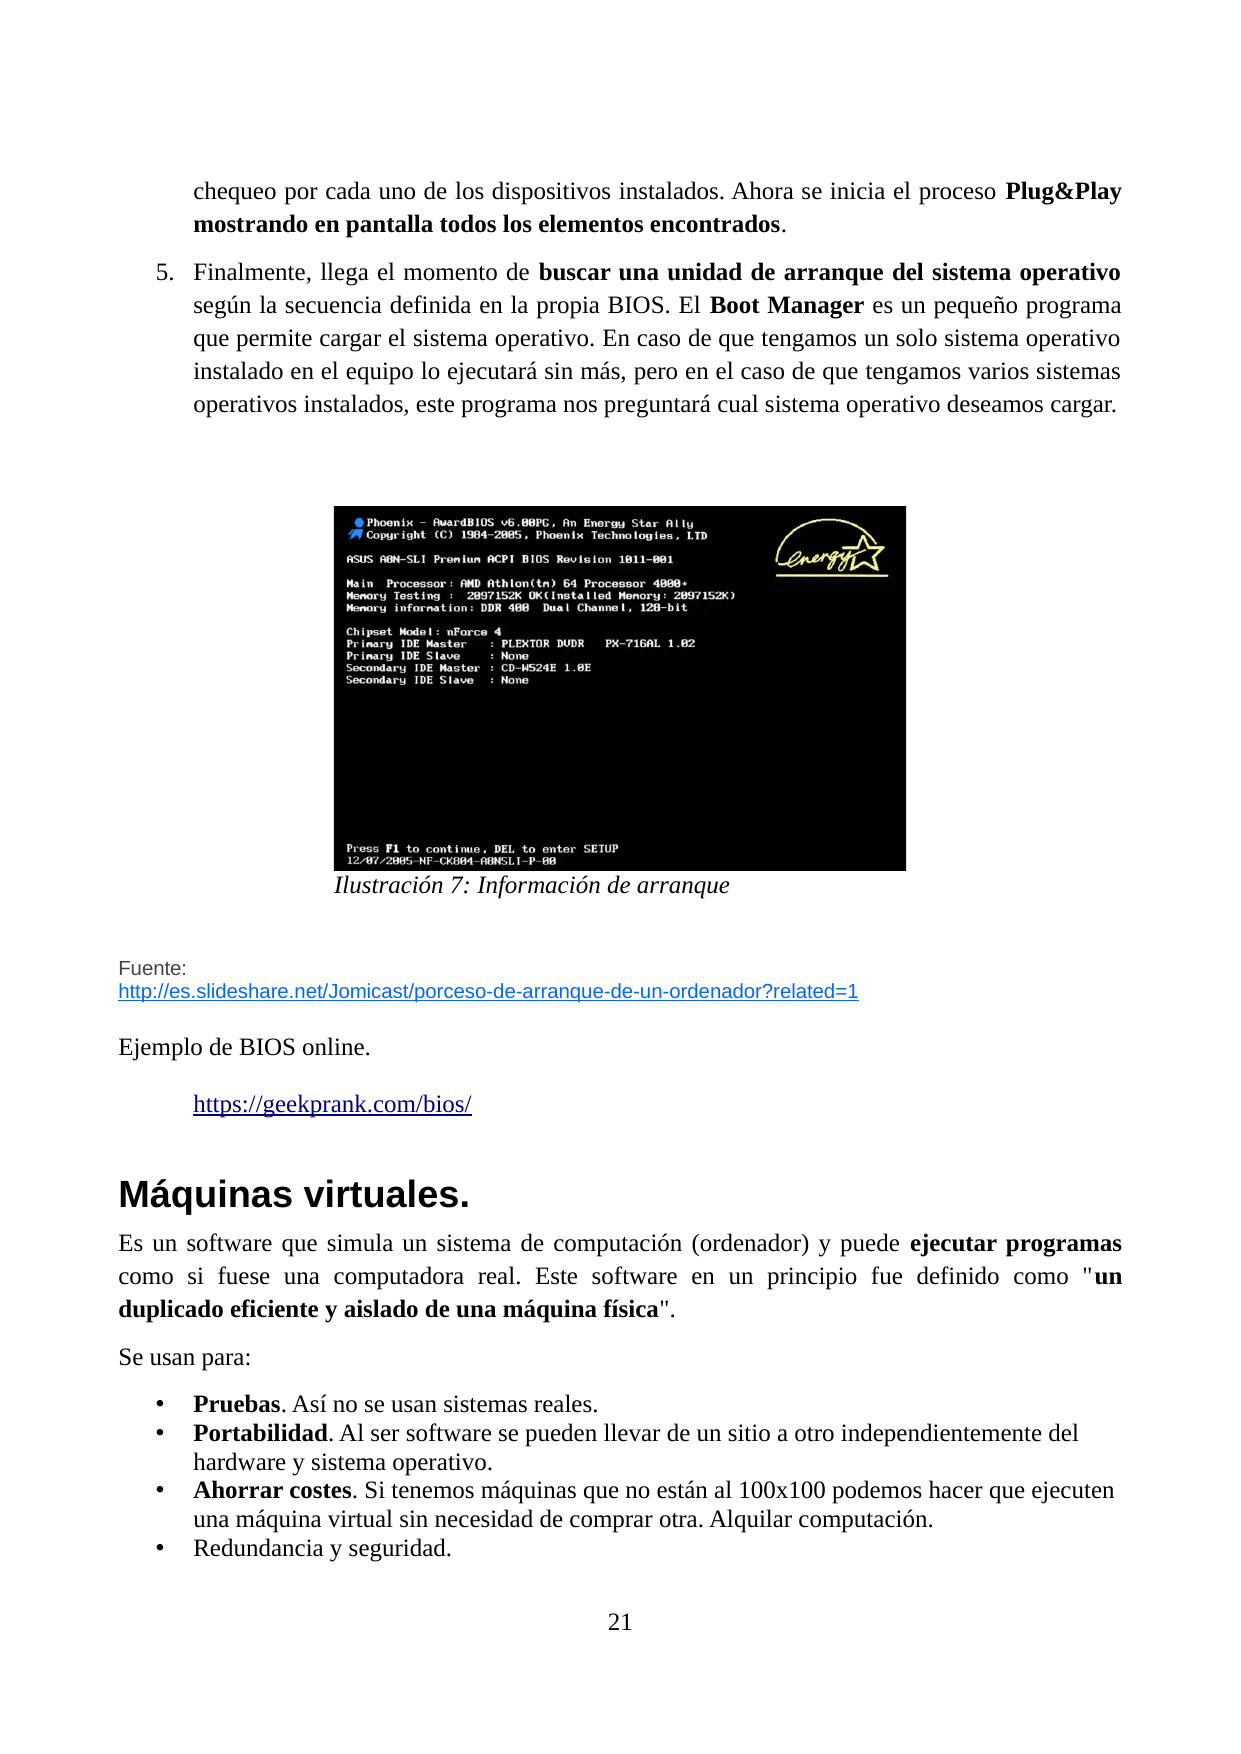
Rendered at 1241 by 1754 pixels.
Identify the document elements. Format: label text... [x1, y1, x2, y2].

list Finalmente, llega el momento de buscar una unidad de arranque del sistema operativo según la secuencia definida en la propia BIOS. El Boot Manager es un pequeño programa que permite cargar el sistema operativo. En caso de que tengamos un solo sistema operativo instalado en el equipo lo ejecutará sin más, pero en el caso de que tengamos varios sistemas operativos instalados, este programa nos preguntará cual sistema operativo deseamos cargar. [156, 257, 1122, 418]
picture [333, 506, 907, 871]
list Redundancia y seguridad. [156, 1533, 1122, 1562]
list Pruebas. Así no se usan sistemas reales. [156, 1389, 1122, 1418]
list Portabilidad. Al ser software se pueden llevar de un sitio a otro independientemente del hardware y sistema operativo. [156, 1418, 1122, 1475]
list chequeo por cada uno de los dispositivos instalados. Ahora se inicia el proceso Plug&Play mostrando en pantalla todos los elementos encontrados. [156, 176, 1122, 238]
text Fuente: http://es.slideshare.net/Jomicast/porceso-de-arranque-de-un-ordenador?related=1 [118, 928, 1122, 1003]
text Ejemplo de BIOS online. [118, 1032, 1122, 1061]
subtitle Máquinas virtuales. [118, 1172, 1122, 1215]
text Se usan para: [118, 1342, 1122, 1370]
list Ahorrar costes. Si tenemos máquinas que no están al 100x100 podemos hacer que ejecuten una máquina virtual sin necesidad de comprar otra. Alquilar computación. [156, 1475, 1122, 1533]
text Es un software que simula un sistema de computación (ordenador) y puede ejecutar programas como si fuese una computadora real. Este software en un principio fue definido como "un duplicado eficiente y aislado de una máquina física". [118, 1228, 1122, 1323]
list https://geekprank.com/bios/ [156, 1089, 1122, 1118]
text Ilustración 7: Información de arranque [334, 871, 906, 899]
